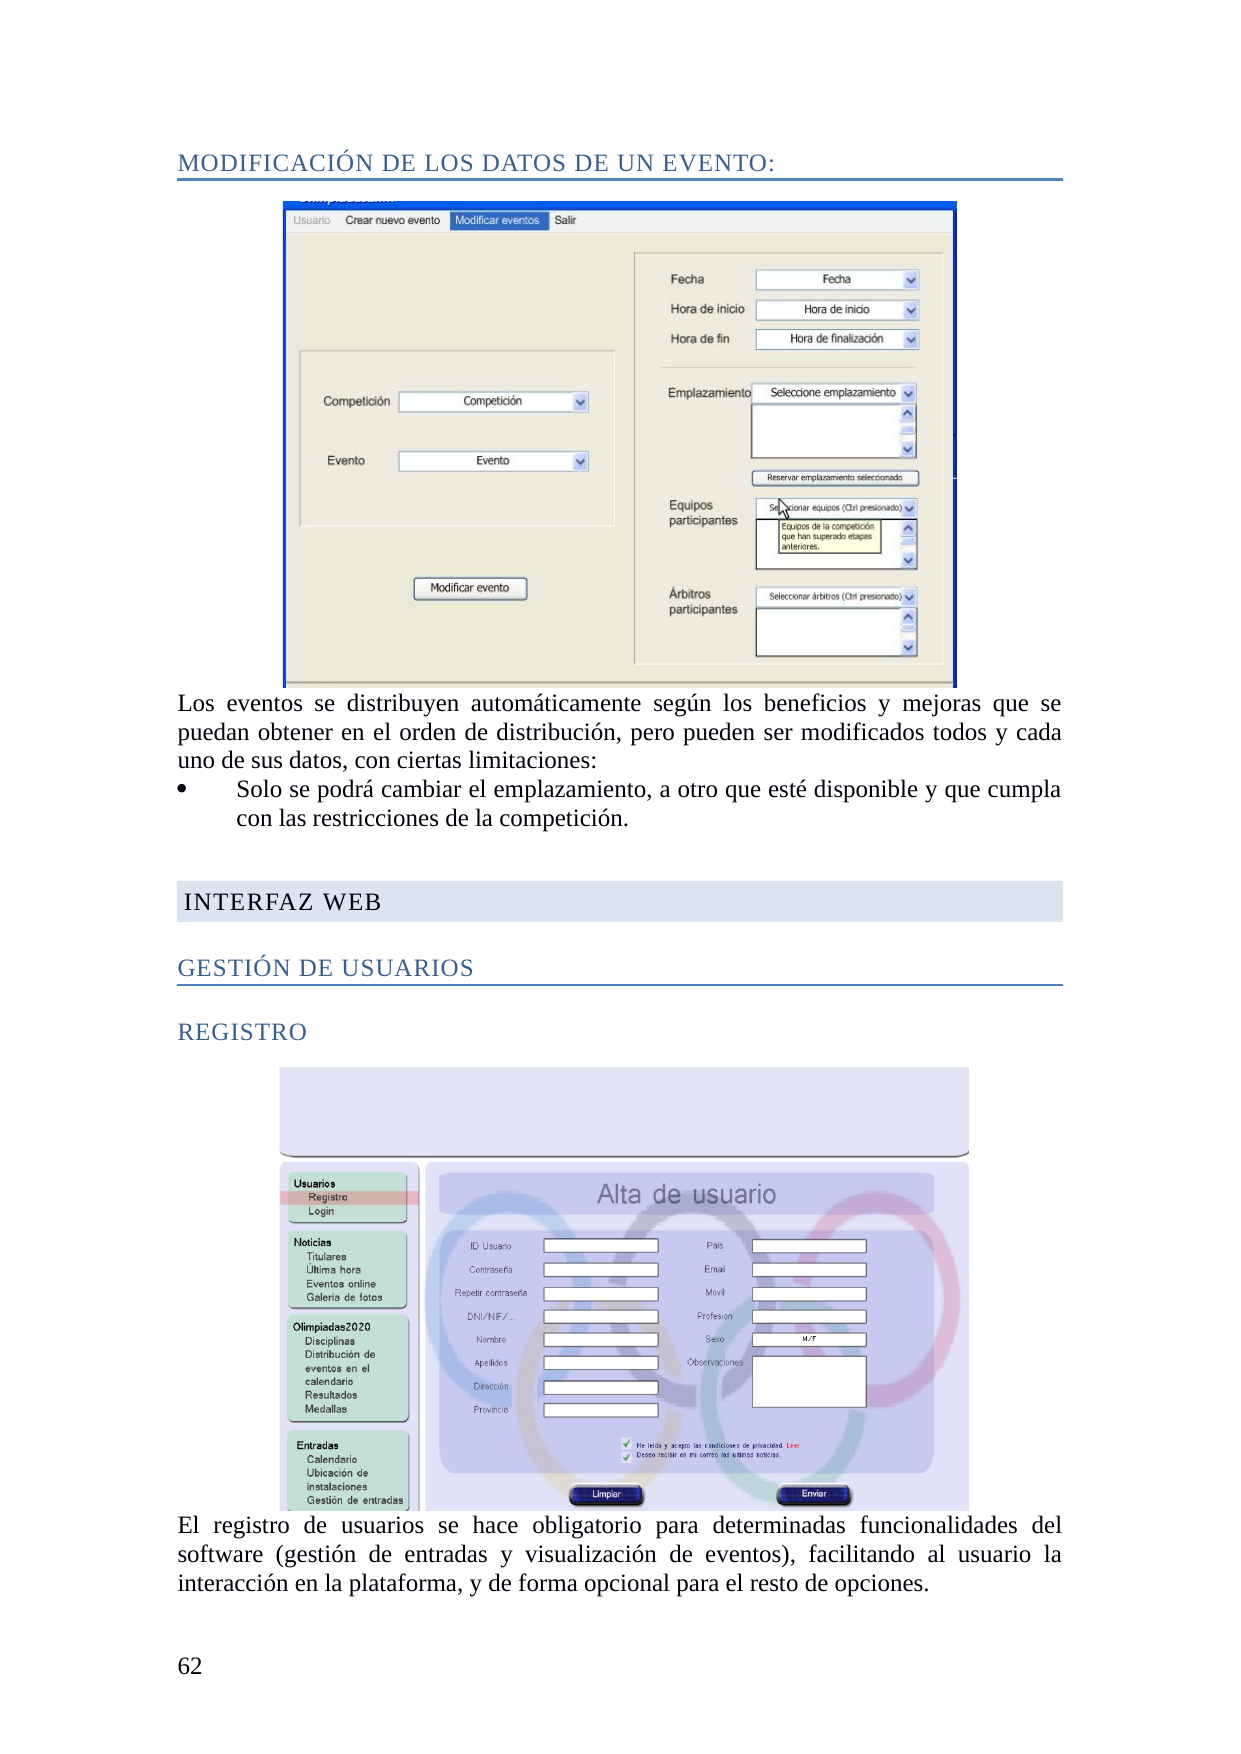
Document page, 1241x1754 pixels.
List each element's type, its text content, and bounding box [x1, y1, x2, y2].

subtitle Registro [177, 1017, 1063, 1046]
picture [271, 1067, 969, 1511]
picture [282, 201, 958, 688]
subtitle Interfaz web [184, 887, 1057, 916]
text El registro de usuarios se hace obligatorio para determinadas funcionalidades del software (gestión de entradas y visualización de eventos), facilitando al usuario la interacción en la plataforma, y de forma opcional para el resto de opciones. [177, 1511, 1063, 1597]
subtitle Modificación de los datos de un evento: [177, 148, 1063, 178]
subtitle Gestión de usuarios [177, 953, 1063, 984]
text Los eventos se distribuyen automáticamente según los beneficios y mejoras que se puedan obtener en el orden de distribución, pero pueden ser modificados todos y cada uno de sus datos, con ciertas limitaciones: [177, 688, 1063, 774]
list Solo se podrá cambiar el emplazamiento, a otro que esté disponible y que cumpla con las restricciones de la competición. [177, 774, 1063, 832]
